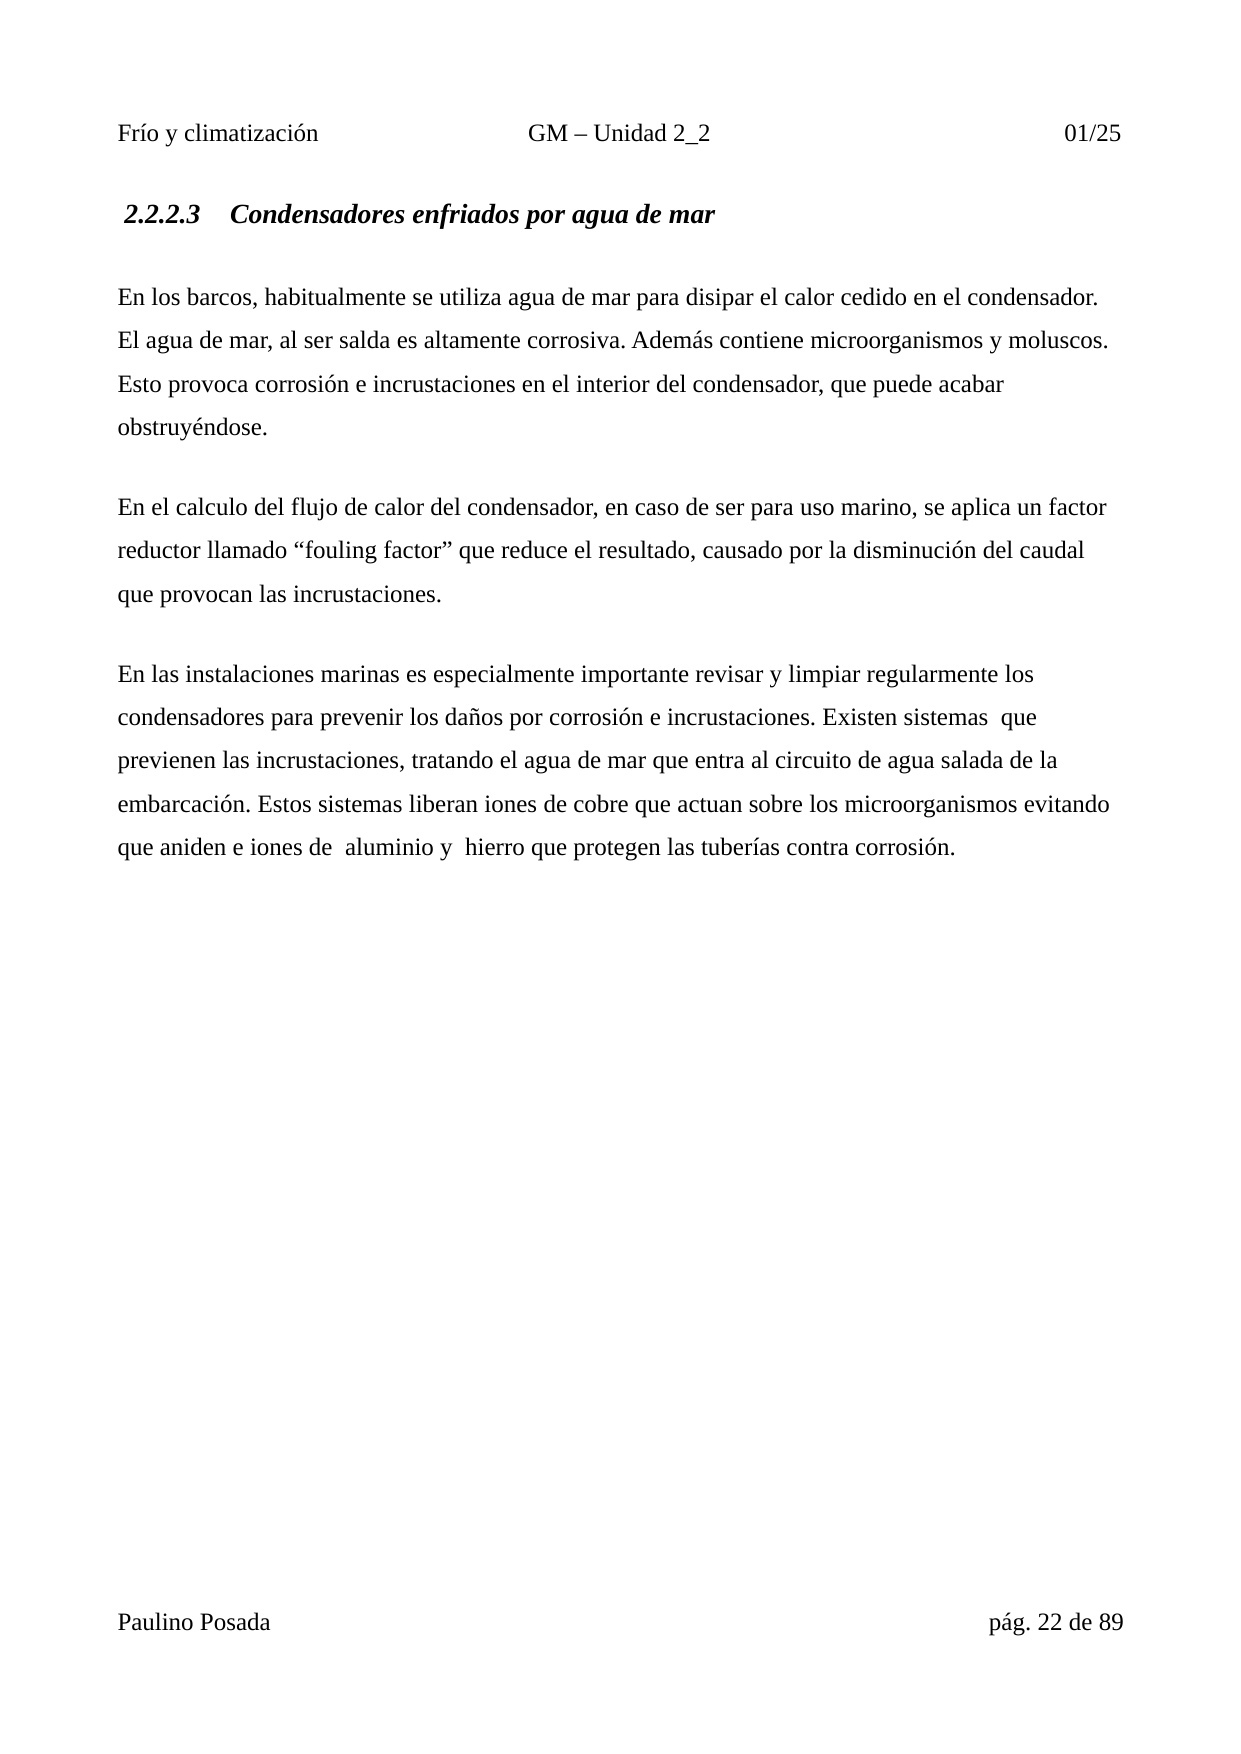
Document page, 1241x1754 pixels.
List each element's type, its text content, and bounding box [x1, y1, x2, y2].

text En el calculo del flujo de calor del condensador, en caso de ser para uso marino, se aplica un factor reductor llamado “fouling factor” que reduce el resultado, causado por la disminución del caudal que provocan las incrustaciones. [117, 492, 1123, 607]
subtitle Condensadores enfriados por agua de mar [117, 197, 1123, 229]
text En las instalaciones marinas es especialmente importante revisar y limpiar regularmente los condensadores para prevenir los daños por corrosión e incrustaciones. Existen sistemas que previenen las incrustaciones, tratando el agua de mar que entra al circuito de agua salada de la embarcación. Estos sistemas liberan iones de cobre que actuan sobre los microorganismos evitando que aniden e iones de aluminio y hierro que protegen las tuberías contra corrosión. [117, 659, 1123, 861]
text En los barcos, habitualmente se utiliza agua de mar para disipar el calor cedido en el condensador. El agua de mar, al ser salda es altamente corrosiva. Además contiene microorganismos y moluscos. Esto provoca corrosión e incrustaciones en el interior del condensador, que puede acabar obstruyéndose. [117, 282, 1123, 441]
